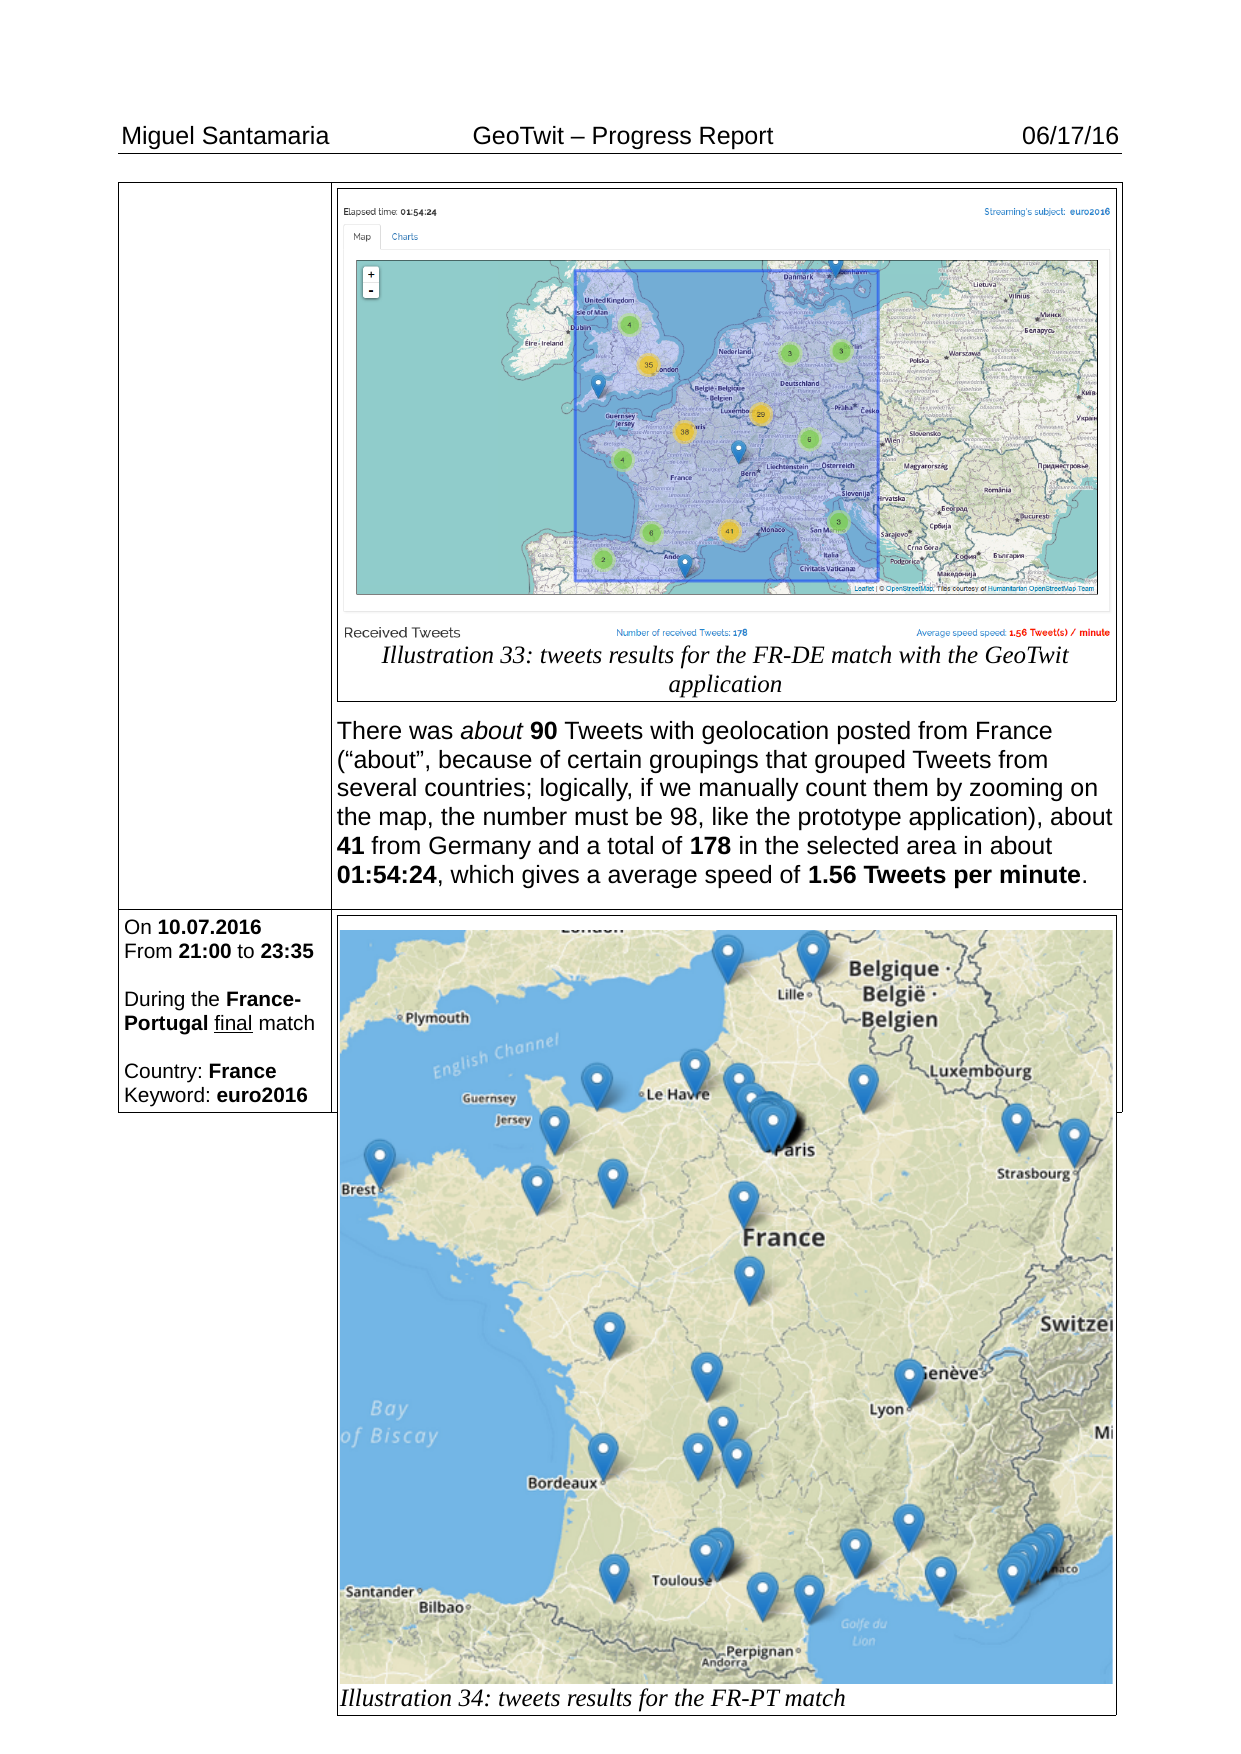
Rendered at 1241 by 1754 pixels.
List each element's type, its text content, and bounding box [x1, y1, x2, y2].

table_cell On 10.07.2016 From 21:00 to 23:35 During the France-Portugal final match Country: France Keyword: euro2016 [119, 910, 331, 1112]
table_cell Score: 1-0 for Portugal 135 Tweets with geolocation tags Average of 27'000-28'000 Tweets / 10 minutes during thw whole match Between 0.01% and 0.08% of Tweets had a geolocation tag (between 3 and 22 Tweets per 10 minutes). [332, 910, 1122, 1112]
picture [339, 203, 1114, 641]
table_cell [119, 183, 331, 909]
table_cell Score: 1-0 for Portugal 135 Tweets with geolocation tags Average of 27'000-28'000 Tweets / 10 minutes during thw whole match Between 0.01% and 0.08% of Tweets had a geolocation tag (between 3 and 22 Tweets per 10 minutes). [338, 916, 1116, 1715]
table_cell Score: 2-0 for France 98 Tweets with geolocation tags Average of 18'000-21'000 Tweets / 10 minutes during the match, and 26'000-27'000 for each France's goal Between 0% and 0.08% of Tweets had a geolocation tag (between 0 and 16 Tweets per 10 minutes). There was a lot of Tweets posted from the stadium of Marseilles (the city in where the match took place). In addition, the GeoTwit application was developed enough to realize the first analyses with it. Here are the results: There was about 90 Tweets with geolocation posted from France (“about”, because of certain groupings that grouped Tweets from several countries; logically, if we manually count them by zooming on the map, the number must be 98, like the prototype application), about 41 from Germany and a total of 178 in the selected area in about 01:54:24, which gives a average speed of 1.56 Tweets per minute. [332, 183, 1122, 909]
picture [339, 930, 1113, 1684]
